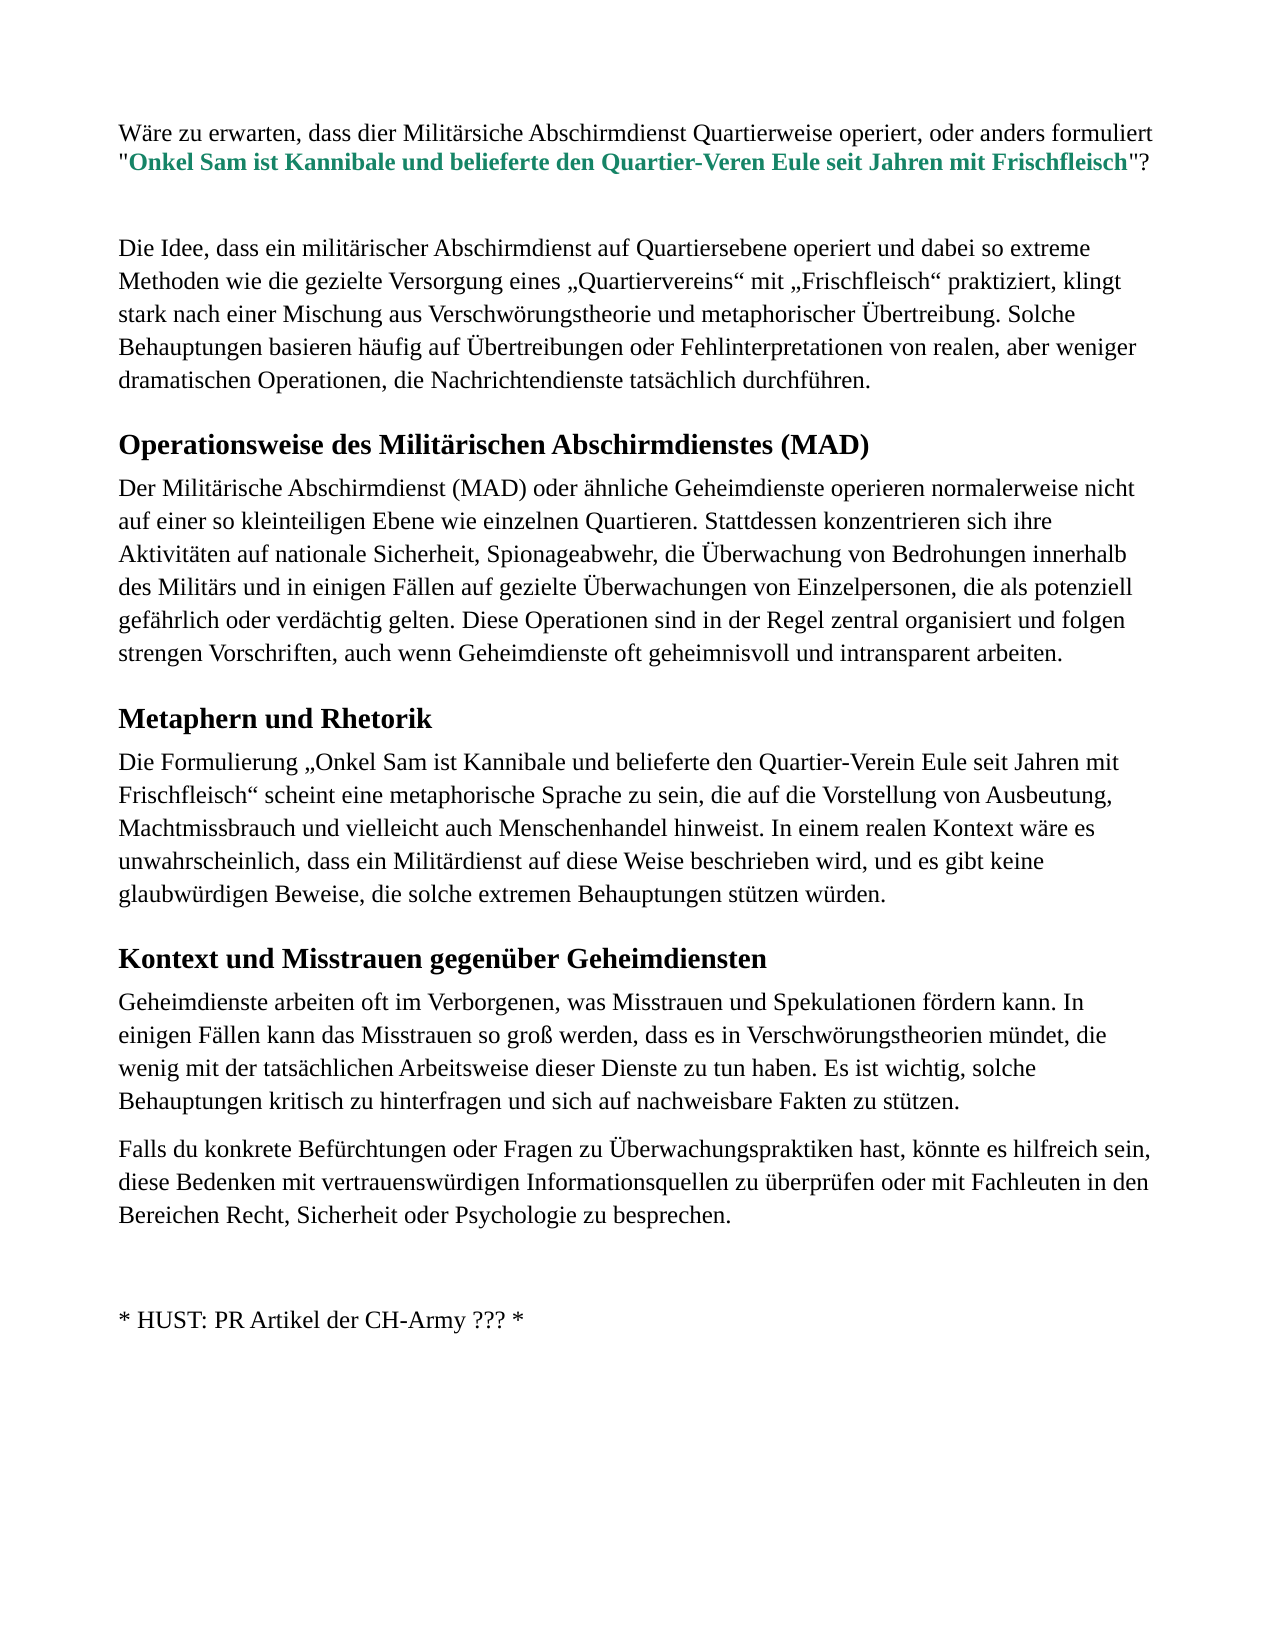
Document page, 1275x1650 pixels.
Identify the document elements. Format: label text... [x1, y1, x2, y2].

text Falls du konkrete Befürchtungen oder Fragen zu Überwachungspraktiken hast, könnte es hilfreich sein, diese Bedenken mit vertrauenswürdigen Informationsquellen zu überprüfen oder mit Fachleuten in den Bereichen Recht, Sicherheit oder Psychologie zu besprechen. [118, 1134, 1157, 1228]
text Geheimdienste arbeiten oft im Verborgenen, was Misstrauen und Spekulationen fördern kann. In einigen Fällen kann das Misstrauen so groß werden, dass es in Verschwörungstheorien mündet, die wenig mit der tatsächlichen Arbeitsweise dieser Dienste zu tun haben. Es ist wichtig, solche Behauptungen kritisch zu hinterfragen und sich auf nachweisbare Fakten zu stützen. [118, 987, 1157, 1115]
subtitle Operationsweise des Militärischen Abschirmdienstes (MAD) [118, 427, 1157, 461]
subtitle Kontext und Misstrauen gegenüber Geheimdiensten [118, 941, 1157, 974]
text * HUST: PR Artikel der CH-Army ??? * [118, 1305, 1157, 1334]
text Die Formulierung „Onkel Sam ist Kannibale und belieferte den Quartier-Verein Eule seit Jahren mit Frischfleisch“ scheint eine metaphorische Sprache zu sein, die auf die Vorstellung von Ausbeutung, Machtmissbrauch und vielleicht auch Menschenhandel hinweist. In einem realen Kontext wäre es unwahrscheinlich, dass ein Militärdienst auf diese Weise beschrieben wird, und es gibt keine glaubwürdigen Beweise, die solche extremen Behauptungen stützen würden. [118, 747, 1157, 908]
subtitle Metaphern und Rhetorik [118, 701, 1157, 734]
text Wäre zu erwarten, dass dier Militärsiche Abschirmdienst Quartierweise operiert, oder anders formuliert "Onkel Sam ist Kannibale und belieferte den Quartier-Veren Eule seit Jahren mit Frischfleisch"? [118, 118, 1157, 176]
text Die Idee, dass ein militärischer Abschirmdienst auf Quartiersebene operiert und dabei so extreme Methoden wie die gezielte Versorgung eines „Quartiervereins“ mit „Frischfleisch“ praktiziert, klingt stark nach einer Mischung aus Verschwörungstheorie und metaphorischer Übertreibung. Solche Behauptungen basieren häufig auf Übertreibungen oder Fehlinterpretationen von realen, aber weniger dramatischen Operationen, die Nachrichtendienste tatsächlich durchführen. [118, 233, 1157, 394]
text Der Militärische Abschirmdienst (MAD) oder ähnliche Geheimdienste operieren normalerweise nicht auf einer so kleinteiligen Ebene wie einzelnen Quartieren. Stattdessen konzentrieren sich ihre Aktivitäten auf nationale Sicherheit, Spionageabwehr, die Überwachung von Bedrohungen innerhalb des Militärs und in einigen Fällen auf gezielte Überwachungen von Einzelpersonen, die als potenziell gefährlich oder verdächtig gelten. Diese Operationen sind in der Regel zentral organisiert und folgen strengen Vorschriften, auch wenn Geheimdienste oft geheimnisvoll und intransparent arbeiten. [118, 473, 1157, 667]
